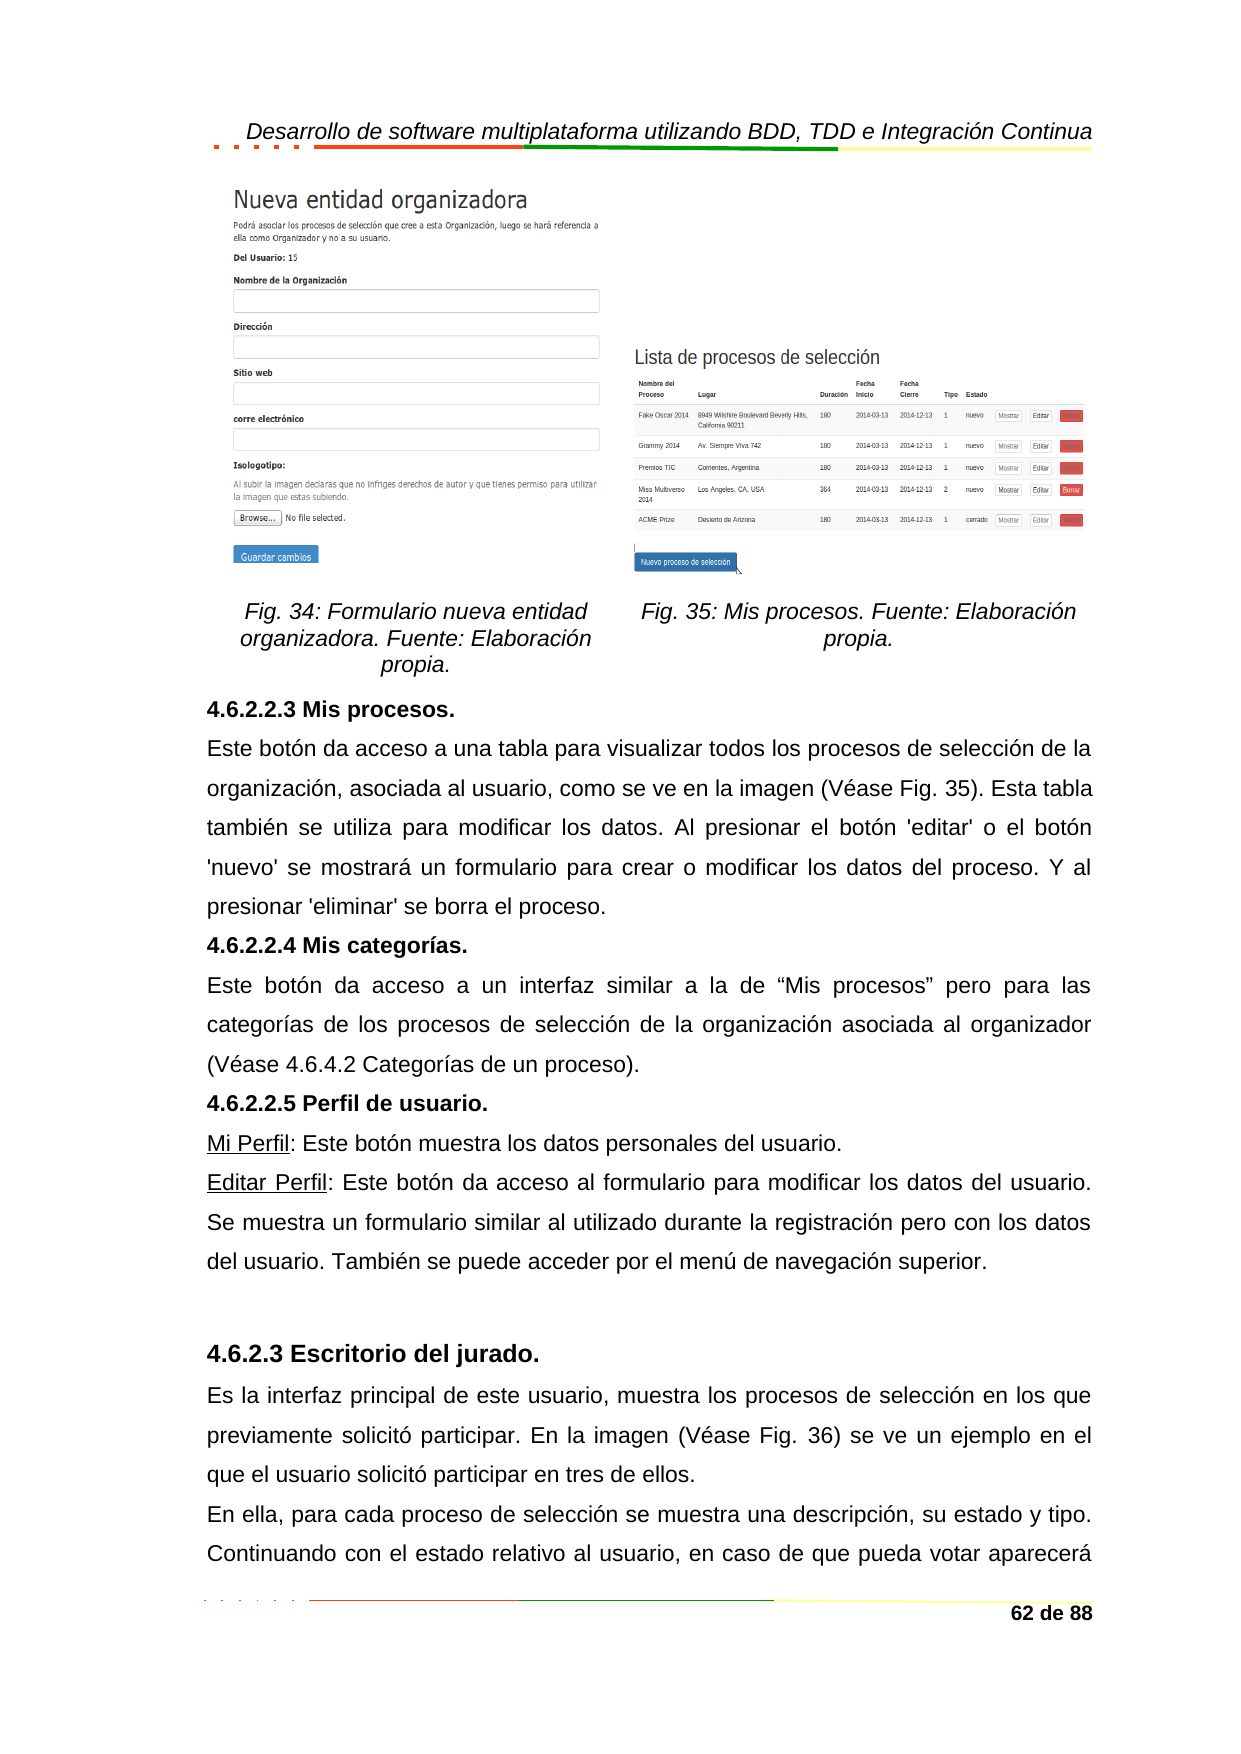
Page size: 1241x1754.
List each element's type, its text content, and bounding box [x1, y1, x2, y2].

picture [632, 347, 1085, 574]
list 4.6.2.3 Escritorio del jurado. [207, 1339, 1093, 1368]
table_header [625, 184, 1093, 580]
text Editar Perfil: Este botón da acceso al formulario para modificar los datos del usuario. Se muestra un formulario similar al utilizado durante la registración pero con los datos del usuario. También se puede acceder por el menú de navegación superior. [207, 1169, 1093, 1274]
text 4.6.2.2.3 Mis procesos. [207, 696, 1093, 722]
text En ella, para cada proceso de selección se muestra una descripción, su estado y tipo. Continuando con el estado relativo al usuario, en caso de que pueda votar aparecerá [207, 1501, 1093, 1566]
text 4.6.2.2.4 Mis categorías. [207, 932, 1093, 959]
text Mi Perfil: Este botón muestra los datos personales del usuario. [207, 1130, 1093, 1156]
table_cell Fig. 34: Formulario nueva entidad organizadora. Fuente: Elaboración propia. [207, 580, 625, 696]
text Este botón da acceso a una tabla para visualizar todos los procesos de selección de la organización, asociada al usuario, como se ve en la imagen (Véase Fig. 35). Esta tabla también se utiliza para modificar los datos. Al presionar el botón 'editar' o el botón 'nuevo' se mostrará un formulario para crear o modificar los datos del proceso. Y al presionar 'eliminar' se borra el proceso. [207, 735, 1093, 919]
text 4.6.2.2.5 Perfil de usuario. [207, 1090, 1093, 1117]
table_cell Fig. 35: Mis procesos. Fuente: Elaboración propia. [625, 580, 1093, 696]
text Este botón da acceso a un interfaz similar a la de “Mis procesos” pero para las categorías de los procesos de selección de la organización asociada al organizador (Véase 4.6.4.2 Categorías de un proceso). [207, 972, 1093, 1077]
text Es la interfaz principal de este usuario, muestra los procesos de selección en los que previamente solicitó participar. En la imagen (Véase Fig. 36) se ve un ejemplo en el que el usuario solicitó participar en tres de ellos. [207, 1382, 1093, 1487]
table_header [207, 184, 625, 580]
picture [230, 189, 601, 563]
